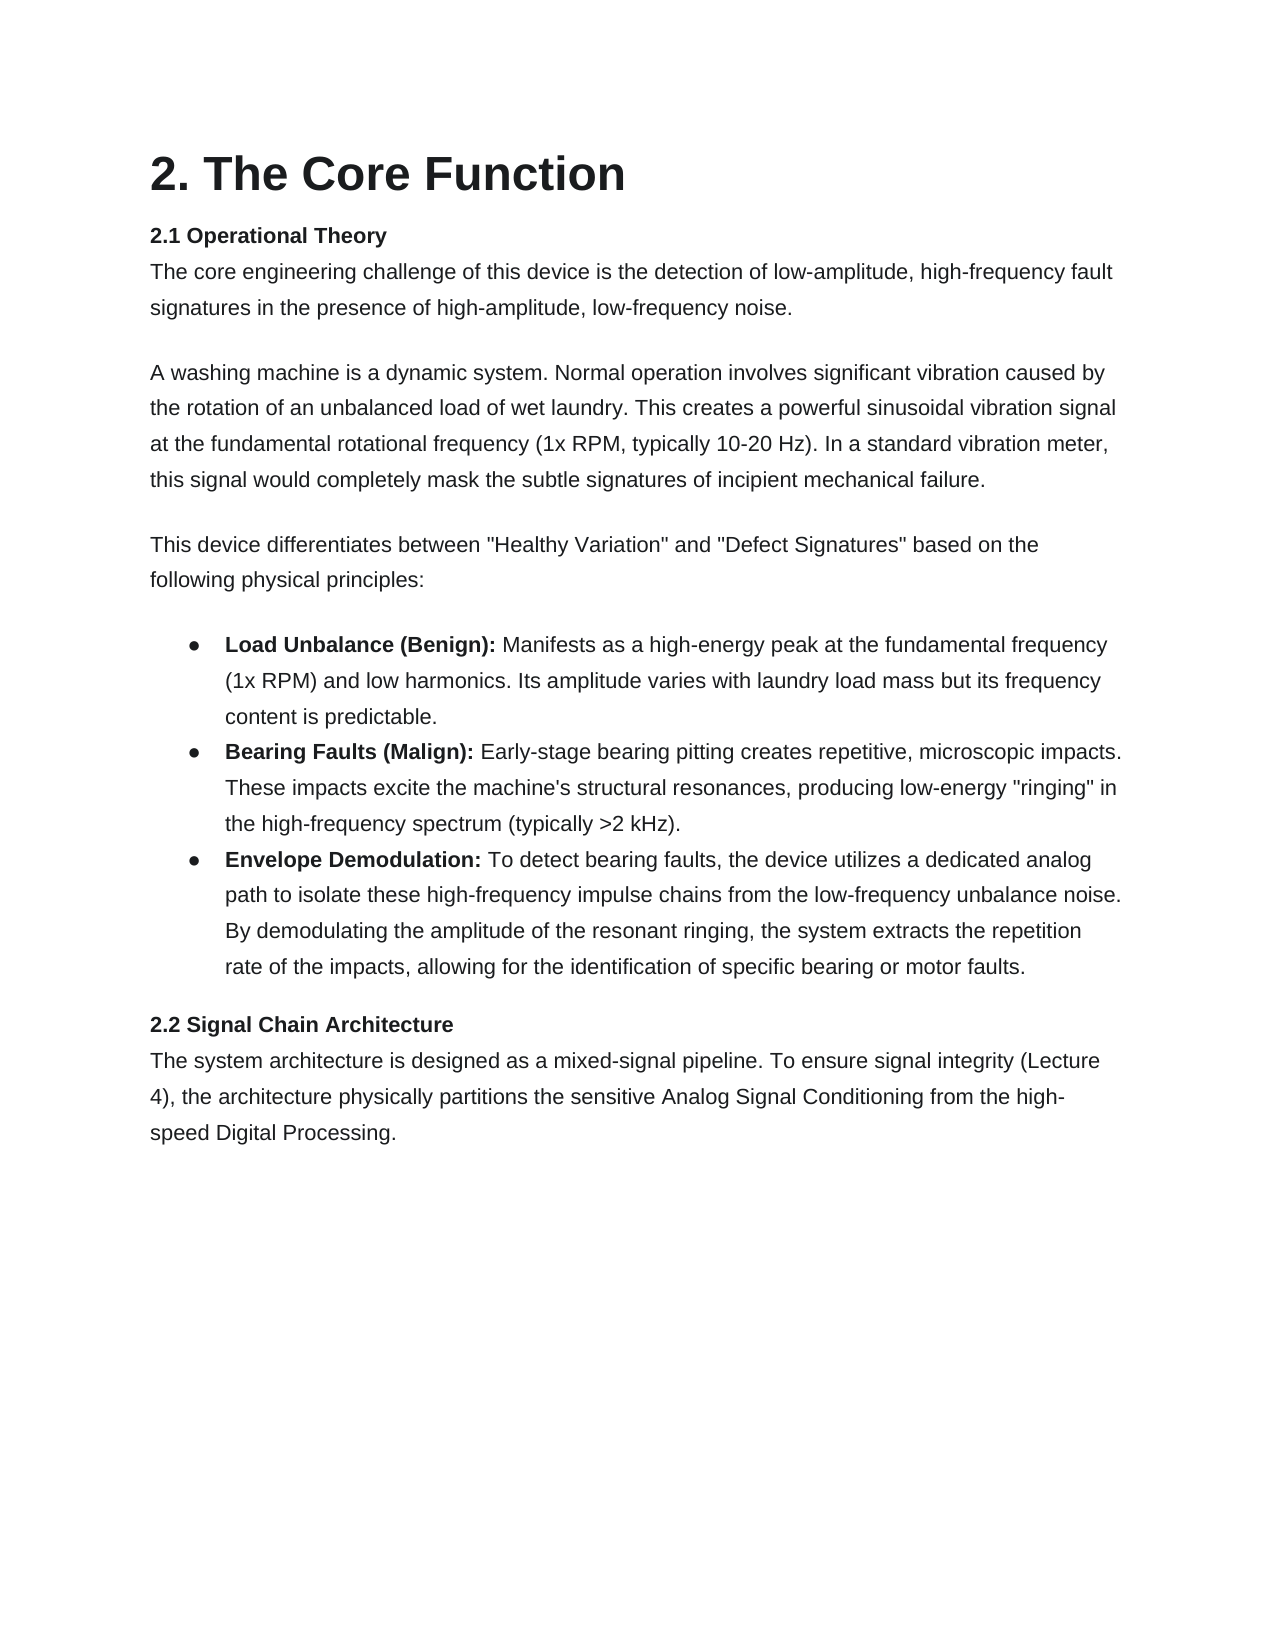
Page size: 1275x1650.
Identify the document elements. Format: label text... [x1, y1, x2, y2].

list Envelope Demodulation: To detect bearing faults, the device utilizes a dedicated analog path to isolate these high-frequency impulse chains from the low-frequency unbalance noise. By demodulating the amplitude of the resonant ringing, the system extracts the repetition rate of the impacts, allowing for the identification of specific bearing or motor faults. [187, 846, 1125, 979]
list Bearing Faults (Malign): Early-stage bearing pitting creates repetitive, microscopic impacts. These impacts excite the machine's structural resonances, producing low-energy "ringing" in the high-frequency spectrum (typically >2 kHz). [187, 739, 1125, 836]
text 2.1 Operational Theory The core engineering challenge of this device is the detection of low-amplitude, high-frequency fault signatures in the presence of high-amplitude, low-frequency noise. [150, 223, 1125, 320]
list Load Unbalance (Benign): Manifests as a high-energy peak at the fundamental frequency (1x RPM) and low harmonics. Its amplitude varies with laundry load mass but its frequency content is predictable. [187, 632, 1125, 729]
text This device differentiates between "Healthy Variation" and "Defect Signatures" based on the following physical principles: [150, 531, 1125, 592]
text 2.2 Signal Chain Architecture The system architecture is designed as a mixed-signal pipeline. To ensure signal integrity (Lecture 4), the architecture physically partitions the sensitive Analog Signal Conditioning from the high-speed Digital Processing. [150, 1012, 1125, 1145]
subtitle 2. The Core Function [150, 150, 1125, 200]
text A washing machine is a dynamic system. Normal operation involves significant vibration caused by the rotation of an unbalanced load of wet laundry. This creates a powerful sinusoidal vibration signal at the fundamental rotational frequency (1x RPM, typically 10-20 Hz). In a standard vibration meter, this signal would completely mask the subtle signatures of incipient mechanical failure. [150, 359, 1125, 492]
